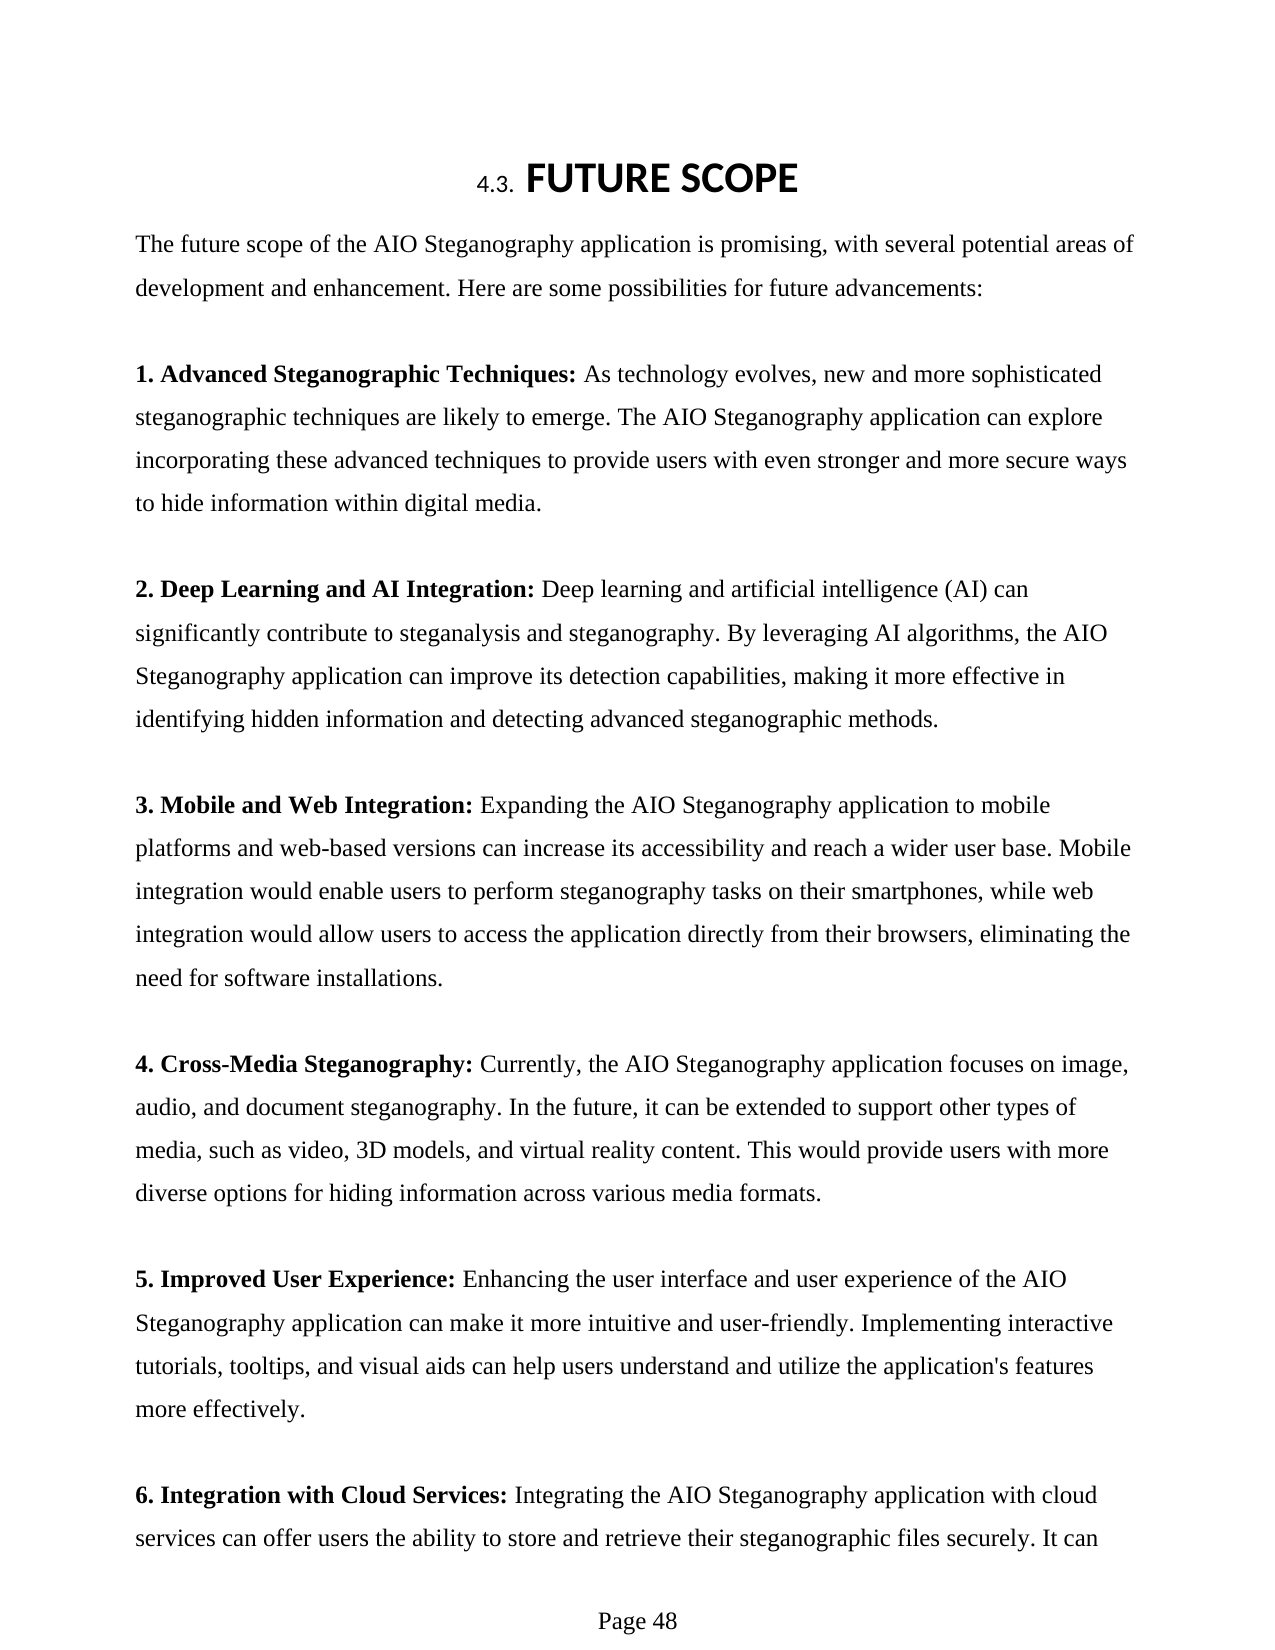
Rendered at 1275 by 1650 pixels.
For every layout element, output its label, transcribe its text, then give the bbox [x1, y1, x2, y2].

text 6. Integration with Cloud Services: Integrating the AIO Steganography application with cloud services can offer users the ability to store and retrieve their steganographic files securely. It can [135, 1480, 1140, 1552]
text The future scope of the AIO Steganography application is promising, with several potential areas of development and enhancement. Here are some possibilities for future advancements: [135, 229, 1140, 301]
text 4.3. FUTURE SCOPE [135, 149, 1140, 203]
text 2. Deep Learning and AI Integration: Deep learning and artificial intelligence (AI) can significantly contribute to steganalysis and steganography. By leveraging AI algorithms, the AIO Steganography application can improve its detection capabilities, making it more effective in identifying hidden information and detecting advanced steganographic methods. [135, 574, 1140, 733]
text 4. Cross-Media Steganography: Currently, the AIO Steganography application focuses on image, audio, and document steganography. In the future, it can be extended to support other types of media, such as video, 3D models, and virtual reality content. This would provide users with more diverse options for hiding information across various media formats. [135, 1049, 1140, 1207]
text 5. Improved User Experience: Enhancing the user interface and user experience of the AIO Steganography application can make it more intuitive and user-friendly. Implementing interactive tutorials, tooltips, and visual aids can help users understand and utilize the application's features more effectively. [135, 1264, 1140, 1423]
text 1. Advanced Steganographic Techniques: As technology evolves, new and more sophisticated steganographic techniques are likely to emerge. The AIO Steganography application can explore incorporating these advanced techniques to provide users with even stronger and more secure ways to hide information within digital media. [135, 359, 1140, 517]
text 3. Mobile and Web Integration: Expanding the AIO Steganography application to mobile platforms and web-based versions can increase its accessibility and reach a wider user base. Mobile integration would enable users to perform steganography tasks on their smartphones, while web integration would allow users to access the application directly from their browsers, eliminating the need for software installations. [135, 790, 1140, 991]
